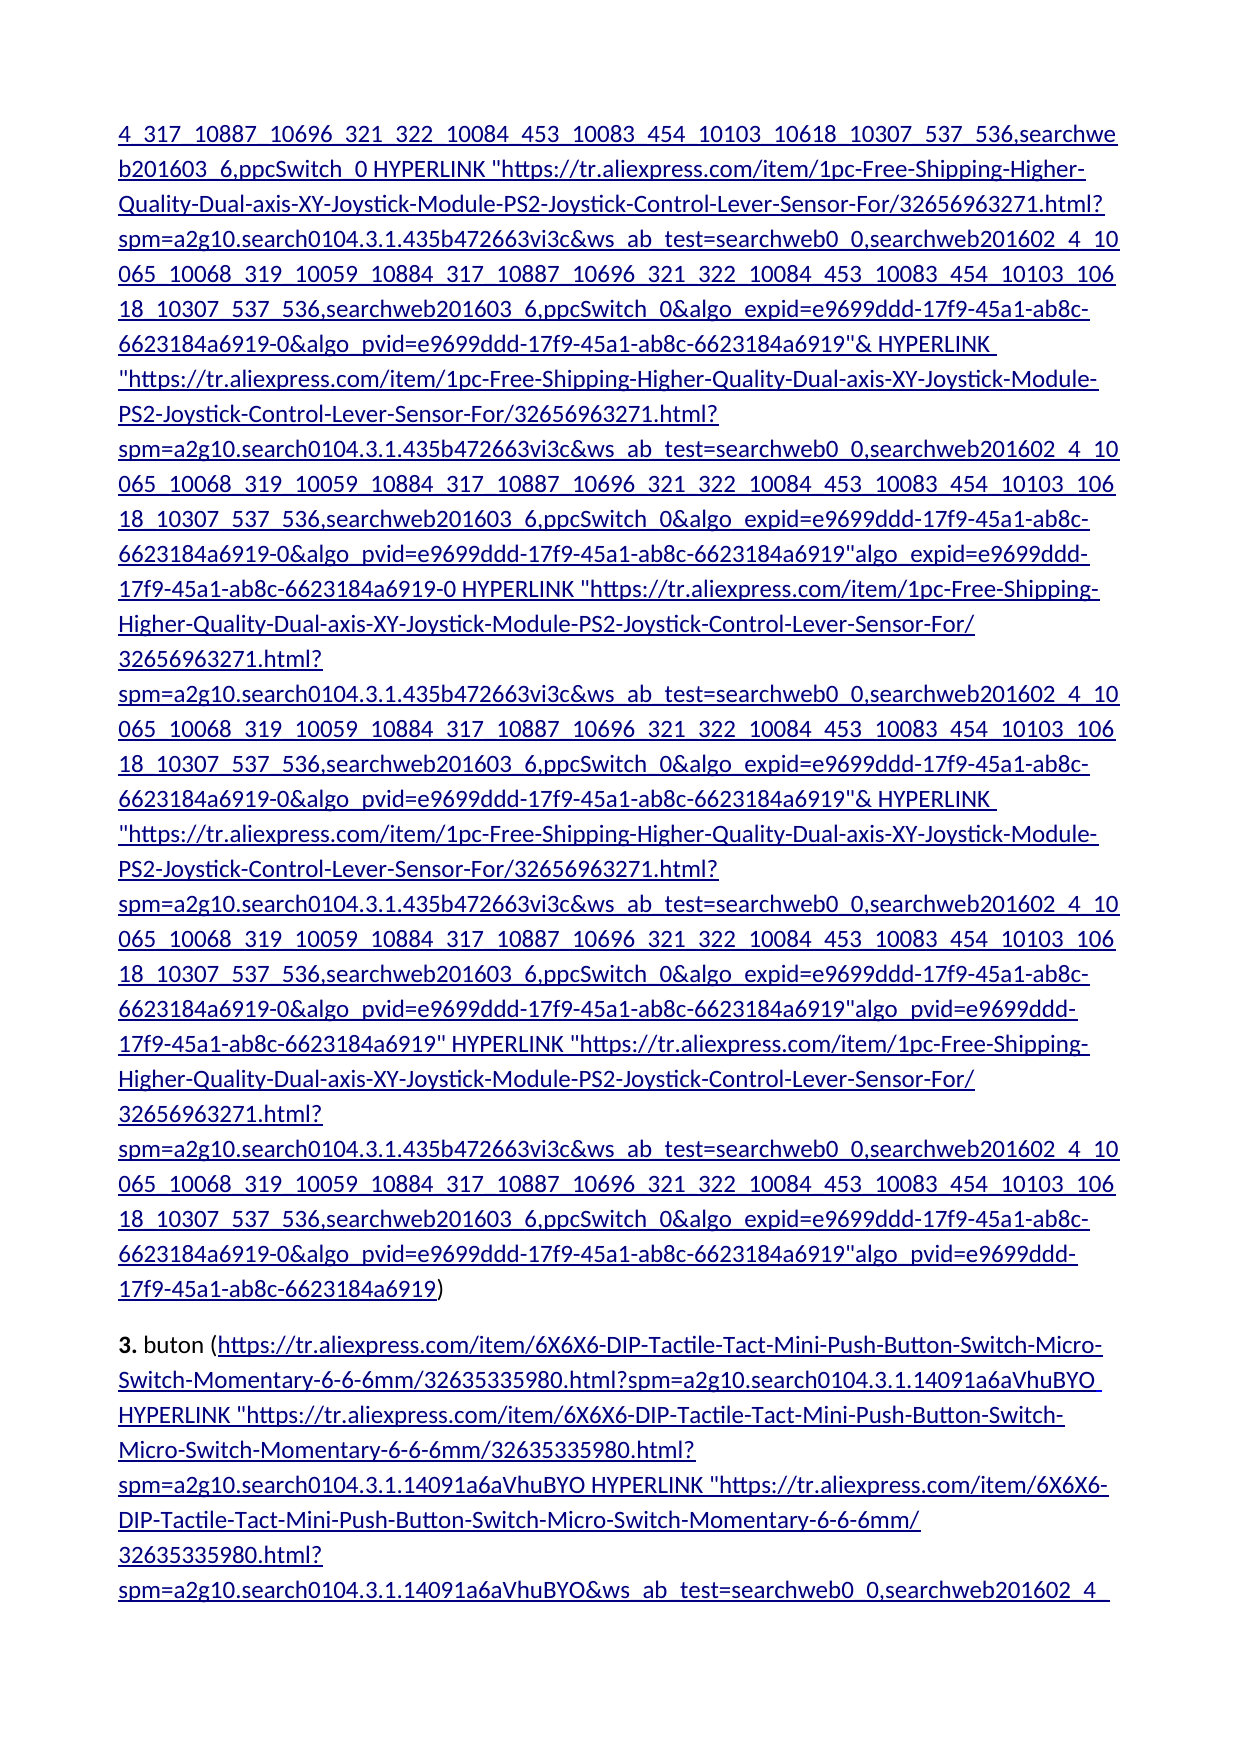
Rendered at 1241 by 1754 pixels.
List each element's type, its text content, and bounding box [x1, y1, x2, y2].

text 3. buton (https://tr.aliexpress.com/item/6X6X6-DIP-Tactile-Tact-Mini-Push-Button-Switch-Micro-Switch-Momentary-6-6-6mm/32635335980.html?spm=a2g10.search0104.3.1.14091a6aVhuBYO HYPERLINK "https://tr.aliexpress.com/item/6X6X6-DIP-Tactile-Tact-Mini-Push-Button-Switch-Micro-Switch-Momentary-6-6-6mm/32635335980.html?spm=a2g10.search0104.3.1.14091a6aVhuBYO HYPERLINK "https://tr.aliexpress.com/item/6X6X6-DIP-Tactile-Tact-Mini-Push-Button-Switch-Micro-Switch-Momentary-6-6-6mm/32635335980.html?spm=a2g10.search0104.3.1.14091a6aVhuBYO&ws_ab_test=searchweb0_0,searchweb201602_4_ [118, 1329, 1122, 1604]
text 4_317_10887_10696_321_322_10084_453_10083_454_10103_10618_10307_537_536,searchweb201603_6,ppcSwitch_0 HYPERLINK "https://tr.aliexpress.com/item/1pc-Free-Shipping-Higher-Quality-Dual-axis-XY-Joystick-Module-PS2-Joystick-Control-Lever-Sensor-For/32656963271.html?spm=a2g10.search0104.3.1.435b472663vi3c&ws_ab_test=searchweb0_0,searchweb201602_4_10065_10068_319_10059_10884_317_10887_10696_321_322_10084_453_10083_454_10103_10618_10307_537_536,searchweb201603_6,ppcSwitch_0&algo_expid=e9699ddd-17f9-45a1-ab8c-6623184a6919-0&algo_pvid=e9699ddd-17f9-45a1-ab8c-6623184a6919"& HYPERLINK "https://tr.aliexpress.com/item/1pc-Free-Shipping-Higher-Quality-Dual-axis-XY-Joystick-Module-PS2-Joystick-Control-Lever-Sensor-For/32656963271.html?spm=a2g10.search0104.3.1.435b472663vi3c&ws_ab_test=searchweb0_0,searchweb201602_4_10065_10068_319_10059_10884_317_10887_10696_321_322_10084_453_10083_454_10103_10618_10307_537_536,searchweb201603_6,ppcSwitch_0&algo_expid=e9699ddd-17f9-45a1-ab8c-6623184a6919-0&algo_pvid=e9699ddd-17f9-45a1-ab8c-6623184a6919"algo_expid=e9699ddd-17f9-45a1-ab8c-6623184a6919-0 HYPERLINK "https://tr.aliexpress.com/item/1pc-Free-Shipping-Higher-Quality-Dual-axis-XY-Joystick-Module-PS2-Joystick-Control-Lever-Sensor-For/32656963271.html?spm=a2g10.search0104.3.1.435b472663vi3c&ws_ab_test=searchweb0_0,searchweb201602_4_10065_10068_319_10059_10884_317_10887_10696_321_322_10084_453_10083_454_10103_10618_10307_537_536,searchweb201603_6,ppcSwitch_0&algo_expid=e9699ddd-17f9-45a1-ab8c-6623184a6919-0&algo_pvid=e9699ddd-17f9-45a1-ab8c-6623184a6919"& HYPERLINK "https://tr.aliexpress.com/item/1pc-Free-Shipping-Higher-Quality-Dual-axis-XY-Joystick-Module-PS2-Joystick-Control-Lever-Sensor-For/32656963271.html?spm=a2g10.search0104.3.1.435b472663vi3c&ws_ab_test=searchweb0_0,searchweb201602_4_10065_10068_319_10059_10884_317_10887_10696_321_322_10084_453_10083_454_10103_10618_10307_537_536,searchweb201603_6,ppcSwitch_0&algo_expid=e9699ddd-17f9-45a1-ab8c-6623184a6919-0&algo_pvid=e9699ddd-17f9-45a1-ab8c-6623184a6919"algo_pvid=e9699ddd-17f9-45a1-ab8c-6623184a6919" HYPERLINK "https://tr.aliexpress.com/item/1pc-Free-Shipping-Higher-Quality-Dual-axis-XY-Joystick-Module-PS2-Joystick-Control-Lever-Sensor-For/32656963271.html?spm=a2g10.search0104.3.1.435b472663vi3c&ws_ab_test=searchweb0_0,searchweb201602_4_10065_10068_319_10059_10884_317_10887_10696_321_322_10084_453_10083_454_10103_10618_10307_537_536,searchweb201603_6,ppcSwitch_0&algo_expid=e9699ddd-17f9-45a1-ab8c-6623184a6919-0&algo_pvid=e9699ddd-17f9-45a1-ab8c-6623184a6919"algo_pvid=e9699ddd-17f9-45a1-ab8c-6623184a6919) [118, 118, 1122, 1304]
